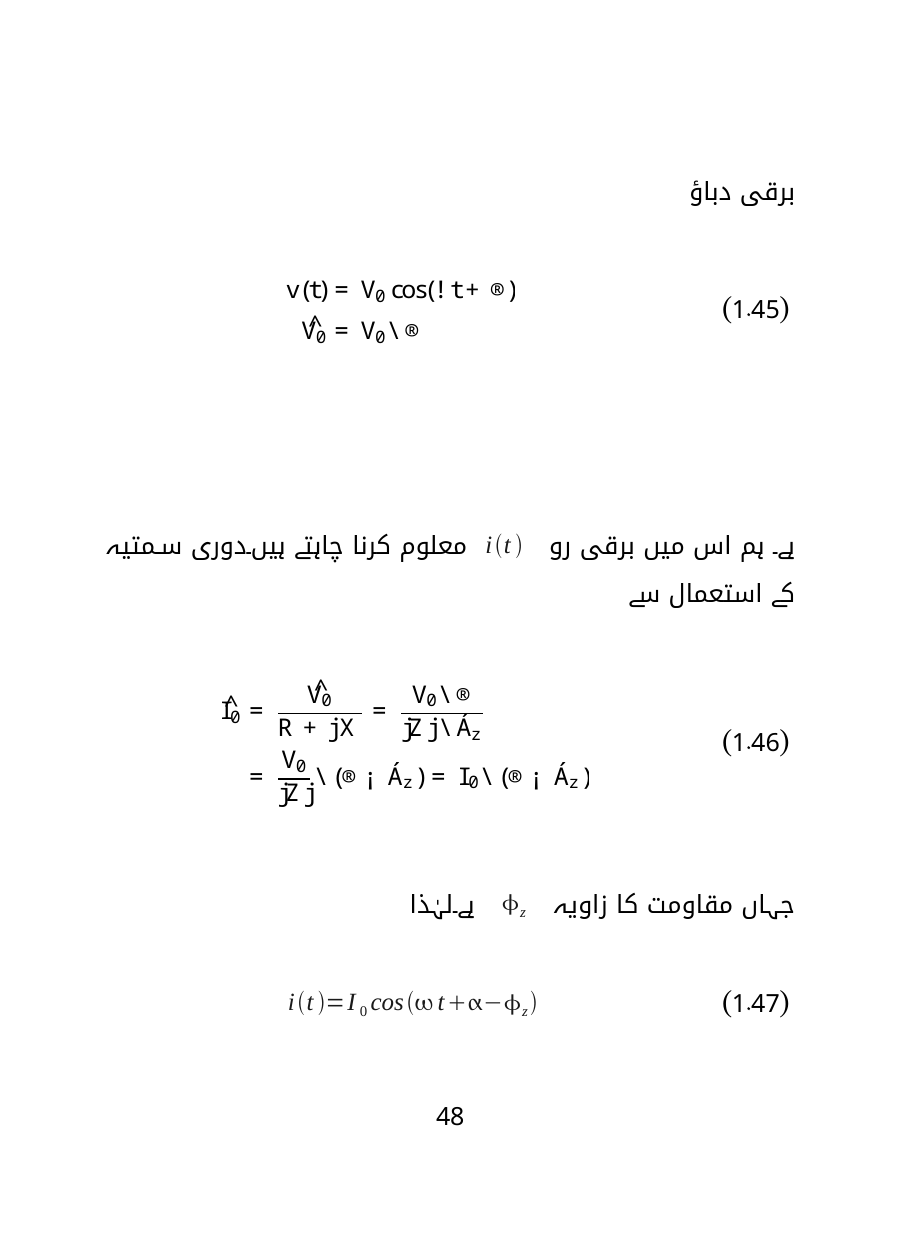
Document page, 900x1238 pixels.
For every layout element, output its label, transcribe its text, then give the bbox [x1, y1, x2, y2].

table_header [105, 975, 713, 1046]
table_header [105, 262, 703, 369]
table_header (1.47) [713, 975, 795, 1046]
text جہاں مقاومت کا زاویہ ہے۔لہٰذا [105, 881, 795, 928]
text ہے۔ ہم اس میں برقی رو معلوم کرنا چاہتے ہیں۔دوری سمتیہ کے استعمال سے [105, 523, 795, 617]
text شکل 112 ایک سادہ برقی دور ہے جس پر لاگو برقی دباؤ [105, 168, 795, 216]
table_header (1.45) [703, 262, 795, 369]
table_header (1.46) [711, 664, 795, 834]
table_header [105, 664, 711, 834]
